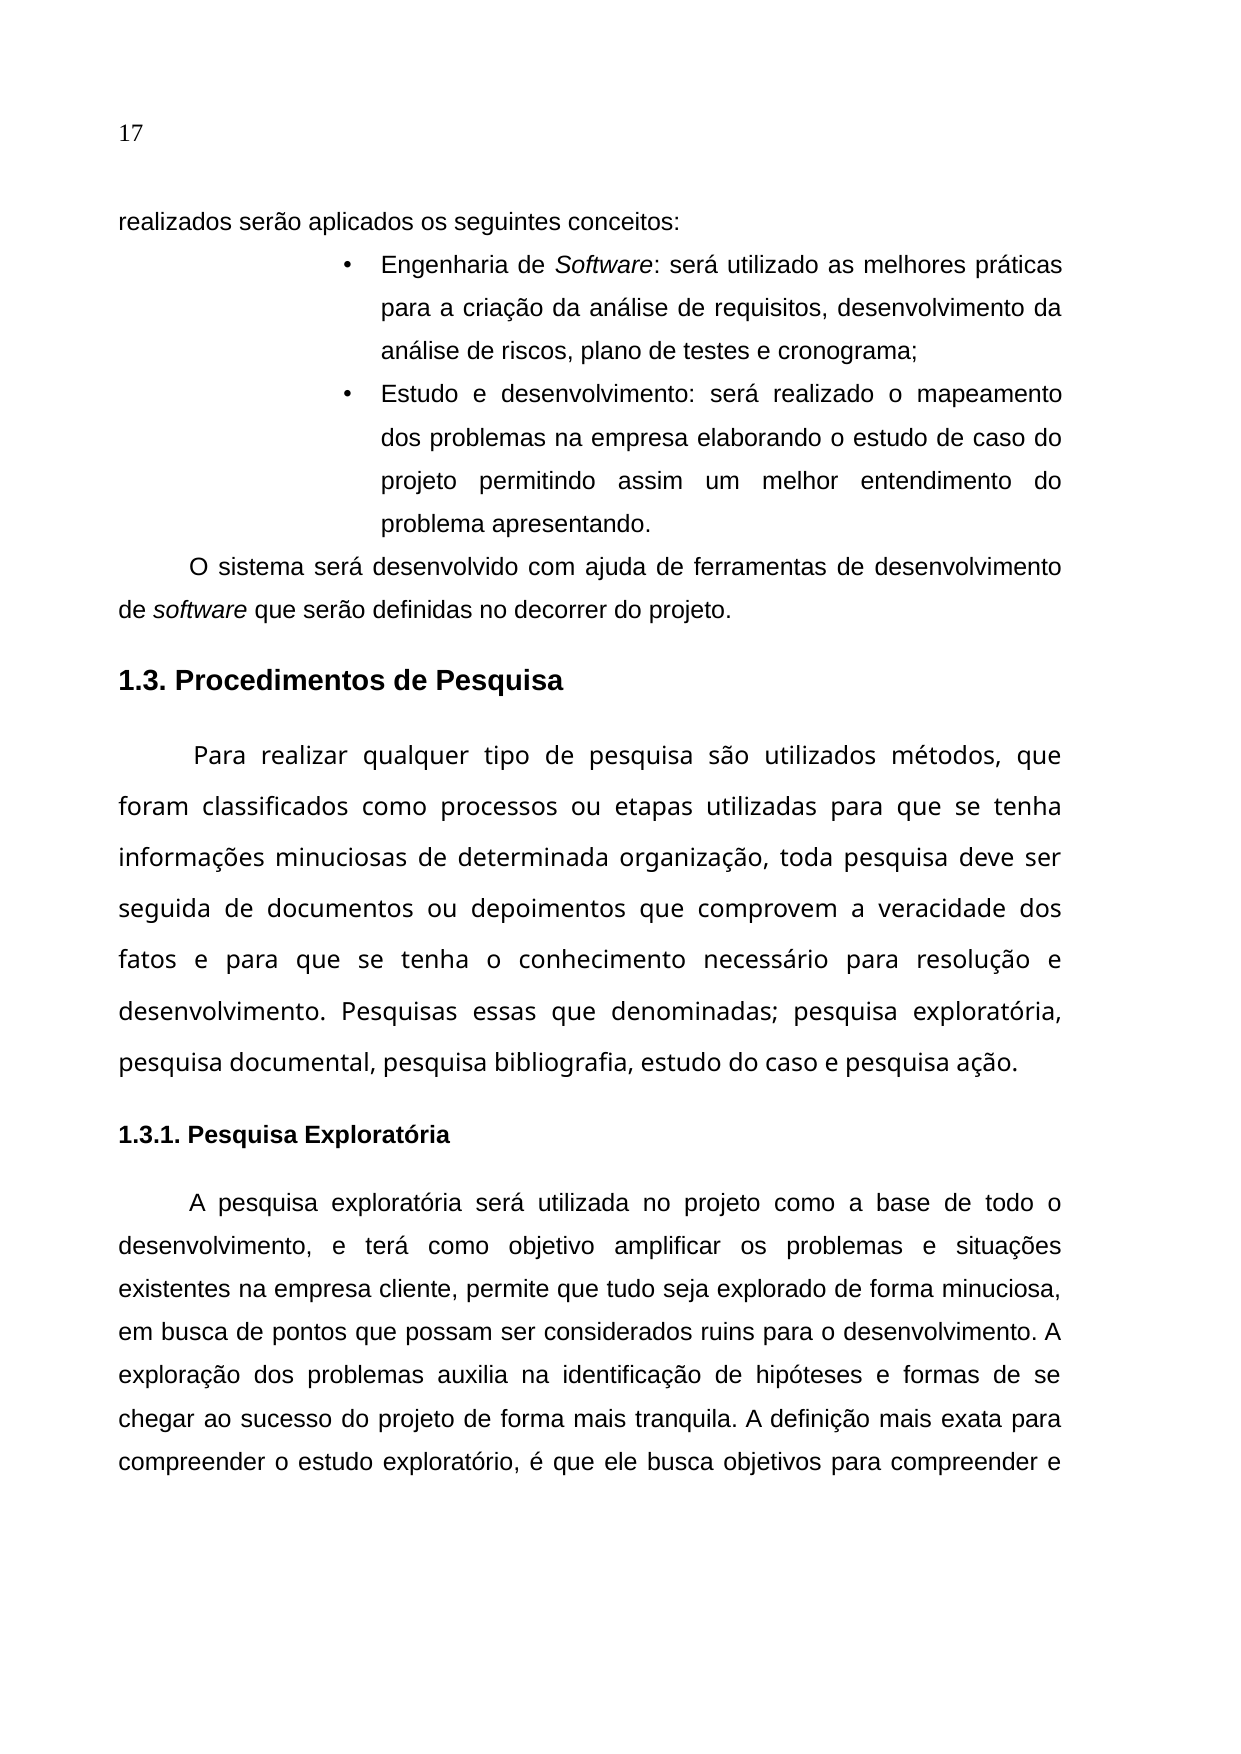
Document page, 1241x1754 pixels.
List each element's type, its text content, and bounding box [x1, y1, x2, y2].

list Engenharia de Software: será utilizado as melhores práticas para a criação da análise de requisitos, desenvolvimento da análise de riscos, plano de testes e cronograma; [343, 250, 1063, 365]
text Para realizar qualquer tipo de pesquisa são utilizados métodos, que foram classificados como processos ou etapas utilizadas para que se tenha informações minuciosas de determinada organização, toda pesquisa deve ser seguida de documentos ou depoimentos que comprovem a veracidade dos fatos e para que se tenha o conhecimento necessário para resolução e desenvolvimento. Pesquisas essas que denominadas; pesquisa exploratória, pesquisa documental, pesquisa bibliografia, estudo do caso e pesquisa ação. [118, 738, 1063, 1078]
text A pesquisa exploratória será utilizada no projeto como a base de todo o desenvolvimento, e terá como objetivo amplificar os problemas e situações existentes na empresa cliente, permite que tudo seja explorado de forma minuciosa, em busca de pontos que possam ser considerados ruins para o desenvolvimento. A exploração dos problemas auxilia na identificação de hipóteses e formas de se chegar ao sucesso do projeto de forma mais tranquila. A definição mais exata para compreender o estudo exploratório, é que ele busca objetivos para compreender e [118, 1188, 1063, 1476]
subtitle 1.3.1. Pesquisa Exploratória [118, 1120, 1063, 1149]
text realizados serão aplicados os seguintes conceitos: [118, 207, 1063, 235]
text O sistema será desenvolvido com ajuda de ferramentas de desenvolvimento de software que serão definidas no decorrer do projeto. [118, 552, 1063, 624]
list Estudo e desenvolvimento: será realizado o mapeamento dos problemas na empresa elaborando o estudo de caso do projeto permitindo assim um melhor entendimento do problema apresentando. [343, 379, 1063, 537]
subtitle 1.3. Procedimentos de Pesquisa [118, 663, 1063, 696]
